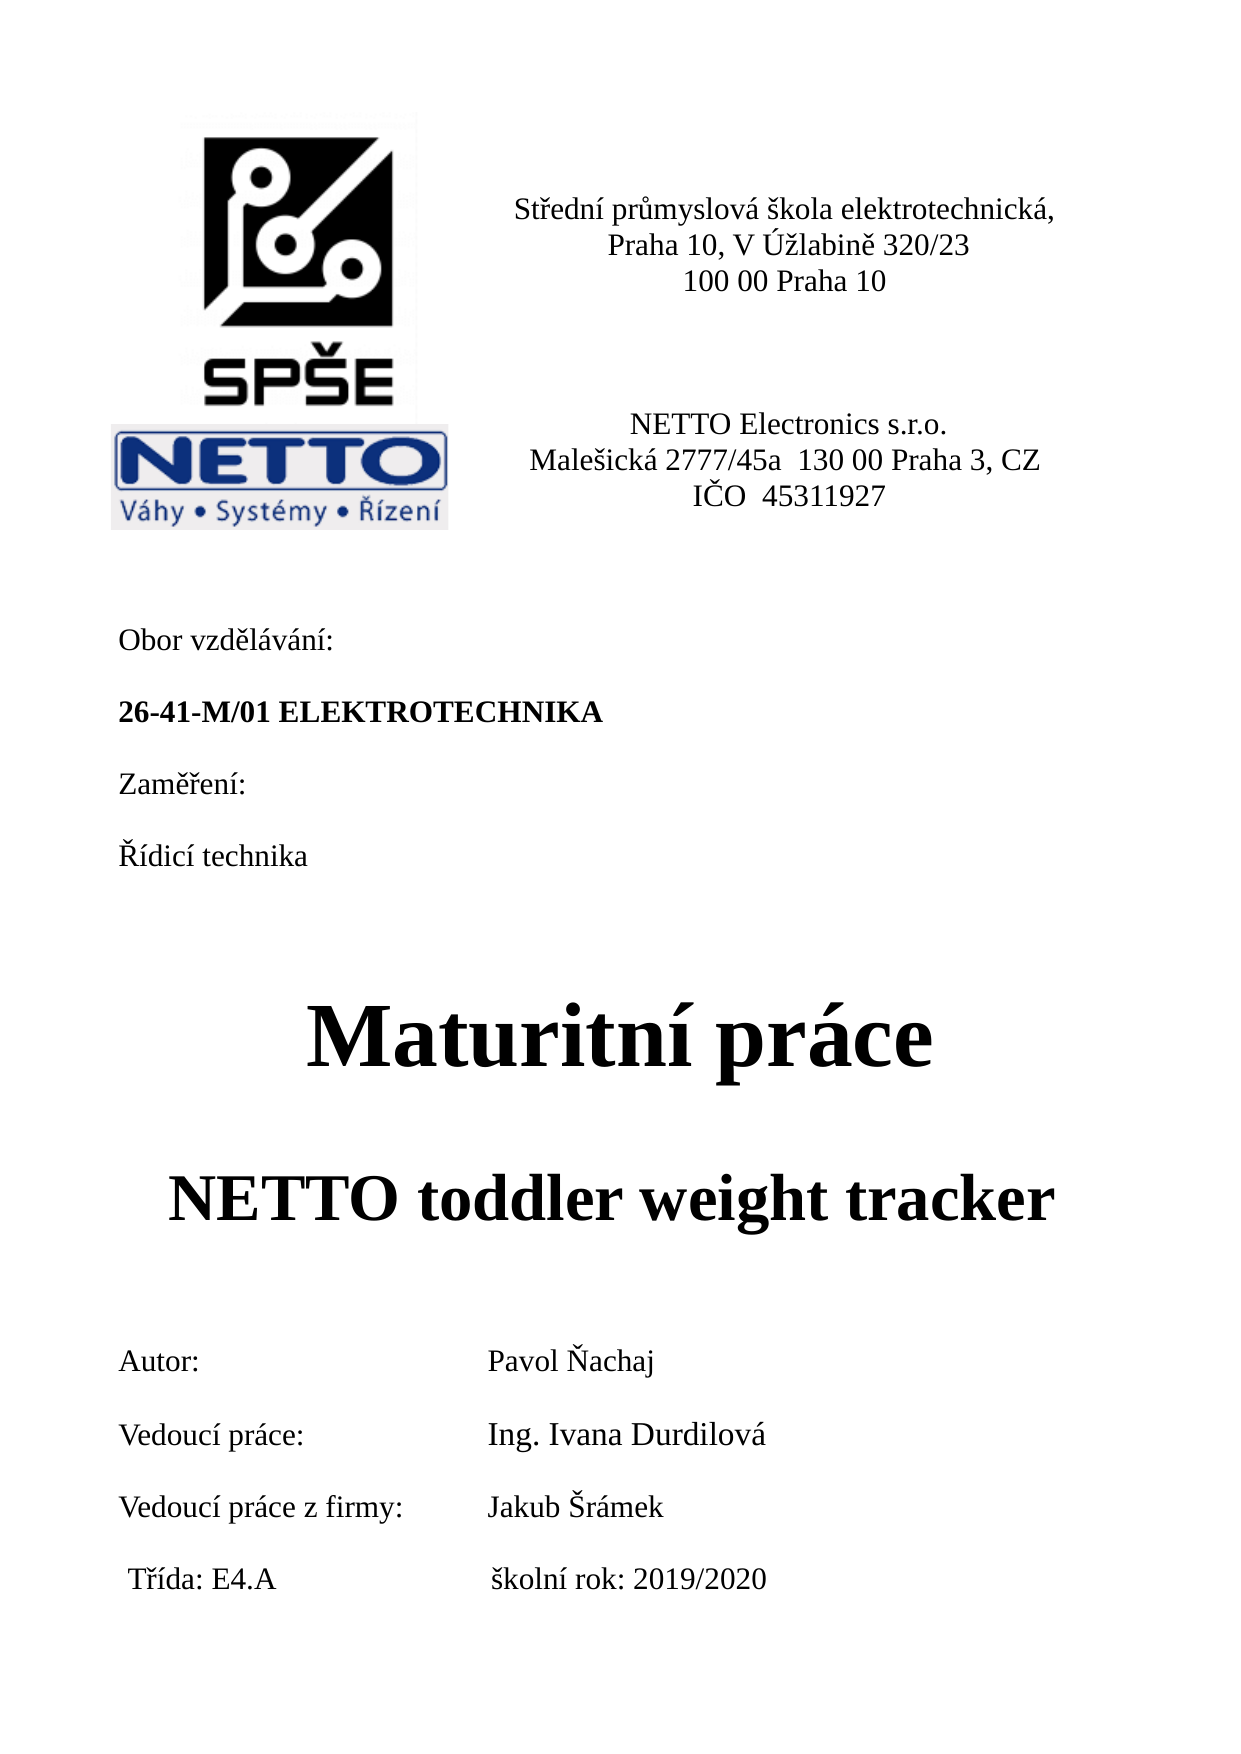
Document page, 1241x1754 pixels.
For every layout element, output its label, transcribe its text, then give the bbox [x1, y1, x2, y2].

picture [110, 112, 455, 530]
text 100 00 Praha 10 [455, 262, 1122, 298]
text Obor vzdělávání: [118, 621, 1122, 657]
text [118, 262, 142, 298]
text Vedoucí práce: Ing. Ivana Durdilová [118, 1414, 1122, 1453]
text 26-41-M/01 ELEKTROTECHNIKA [118, 693, 1122, 729]
text [118, 190, 142, 226]
text Autor: Pavol Ňachaj [118, 1342, 1122, 1378]
text IČO 45311927 [449, 477, 1122, 513]
text Vedoucí práce z firmy: Jakub Šrámek [118, 1488, 1122, 1524]
text [118, 226, 142, 262]
text NETTO toddler weight tracker [118, 1158, 1122, 1234]
text Třída: E4.A školní rok: 2019/2020 [118, 1560, 1122, 1596]
text NETTO Electronics s.r.o. [449, 406, 1122, 442]
text Střední průmyslová škola elektrotechnická, [455, 190, 1122, 226]
text Malešická 2777/45a 130 00 Praha 3, CZ [449, 442, 1122, 477]
text Praha 10, V Úžlabině 320/23 [455, 226, 1122, 262]
text Maturitní práce [118, 981, 1122, 1086]
text Zaměření: [118, 765, 1122, 801]
text Řídicí technika [118, 837, 1122, 873]
